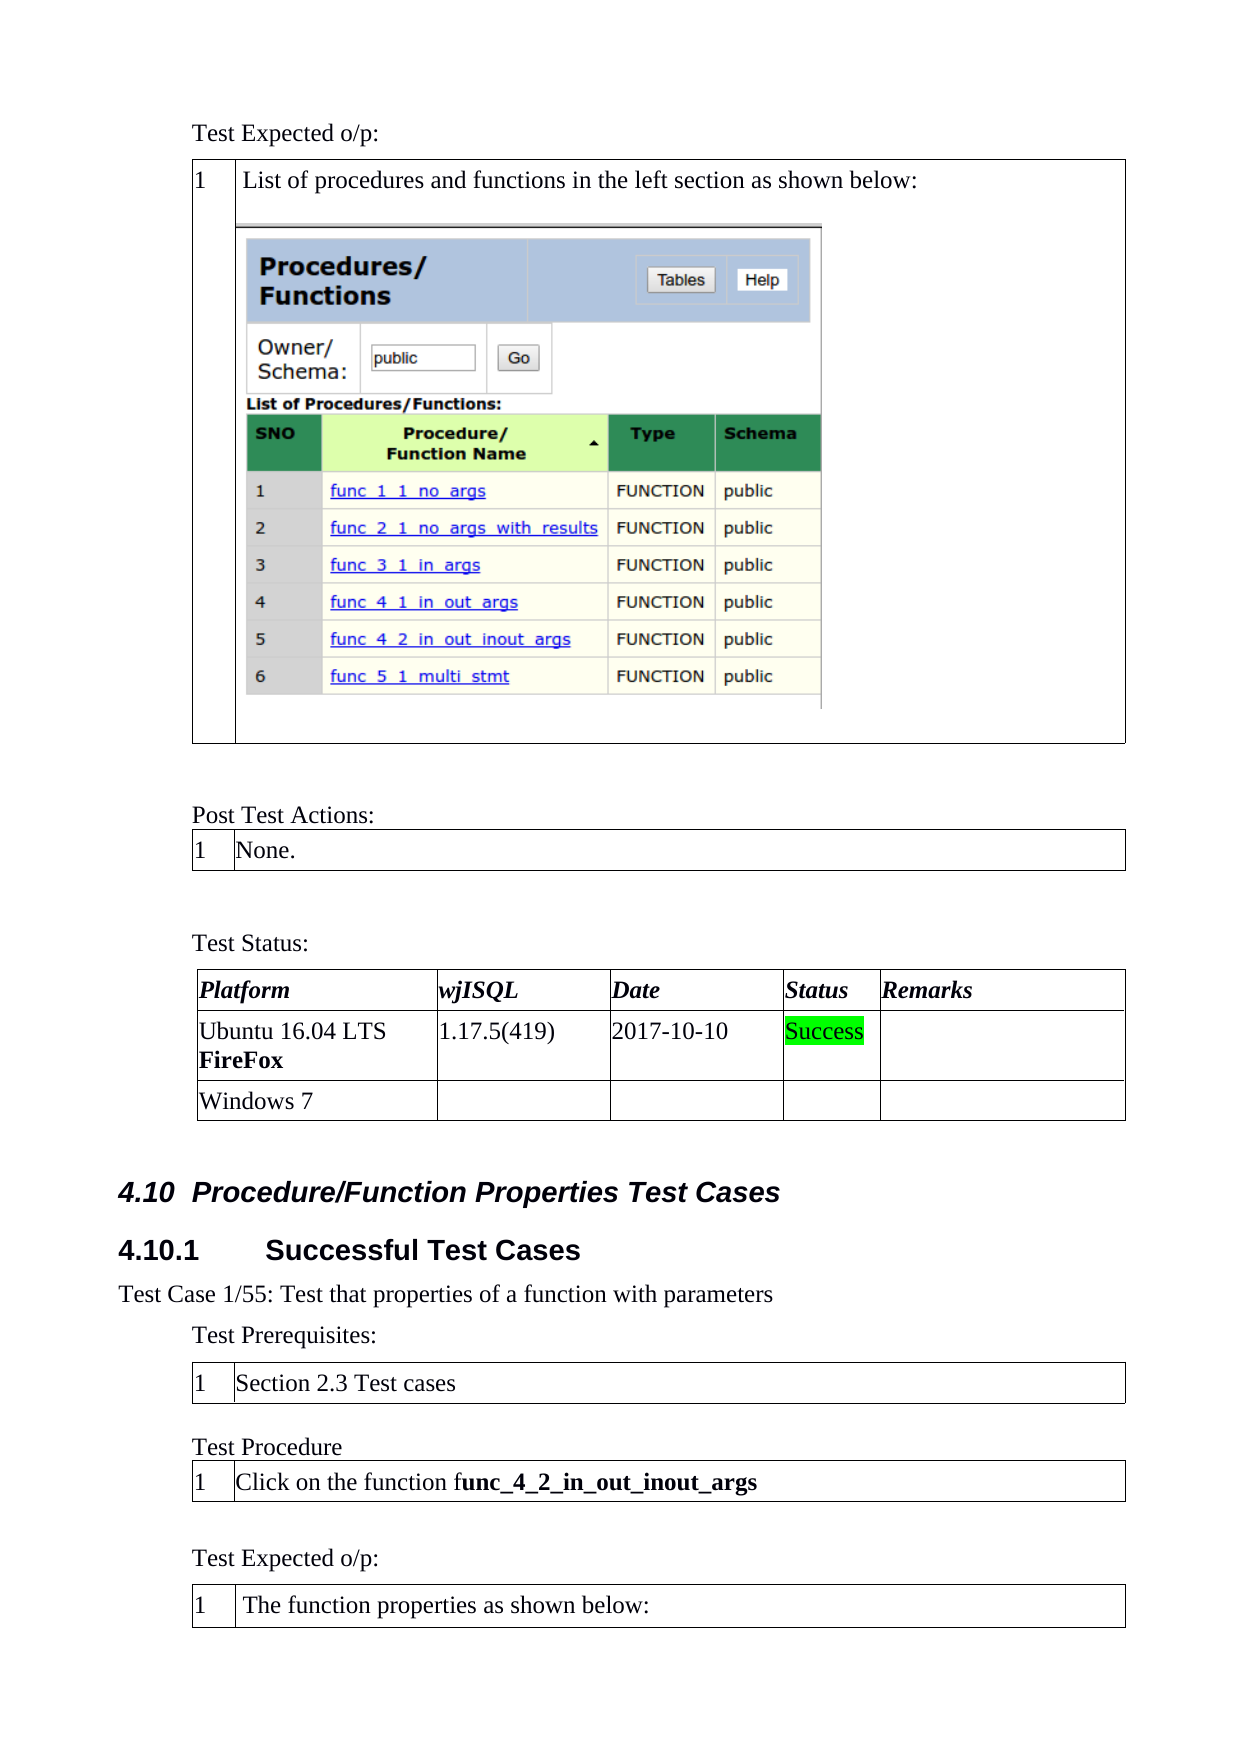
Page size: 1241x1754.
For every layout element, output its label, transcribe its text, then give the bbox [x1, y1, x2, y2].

text Test Procedure [118, 1432, 1122, 1460]
text Test Expected o/p: [118, 1543, 1122, 1572]
table_header Platform [198, 970, 437, 1010]
table_cell [881, 1010, 1125, 1079]
text Test Expected o/p: [118, 118, 1122, 147]
table_header 1 [193, 1585, 235, 1627]
table_cell [881, 1080, 1125, 1120]
table_header Status [784, 970, 880, 1010]
picture [236, 223, 822, 709]
text Test Status: [118, 928, 1122, 957]
text Post Test Actions: [118, 801, 1122, 829]
table_header Date [611, 970, 783, 1010]
text Test Case 1/55: Test that properties of a function with parameters [118, 1279, 1122, 1308]
table_cell Ubuntu 16.04 LTS FireFox [198, 1011, 437, 1079]
table_cell [784, 1081, 880, 1120]
subtitle Procedure/Function Properties Test Cases [118, 1174, 1122, 1208]
table_header Remarks [881, 970, 1125, 1010]
table_header List of procedures and functions in the left section as shown below: [236, 160, 1125, 743]
table_header Click on the function func_4_2_in_out_inout_args [235, 1461, 1125, 1501]
table_cell Success [784, 1011, 880, 1079]
table_header 1 [193, 830, 234, 870]
text Test Prerequisites: [118, 1320, 1122, 1349]
table_header The function properties as shown below: [236, 1585, 1125, 1627]
table_header wjISQL [438, 970, 610, 1010]
table_cell 2017-10-10 [611, 1011, 783, 1079]
table_cell [611, 1081, 783, 1120]
table_header 1 [193, 1461, 234, 1501]
subtitle Successful Test Cases [118, 1233, 1122, 1267]
table_cell [438, 1081, 610, 1120]
table_cell 1.17.5(419) [438, 1011, 610, 1079]
table_header None. [235, 830, 1125, 870]
table_header 1 [193, 160, 235, 743]
table_header Section 2.3 Test cases [235, 1363, 1125, 1402]
table_cell Windows 7 [198, 1081, 437, 1120]
table_header 1 [193, 1363, 234, 1402]
